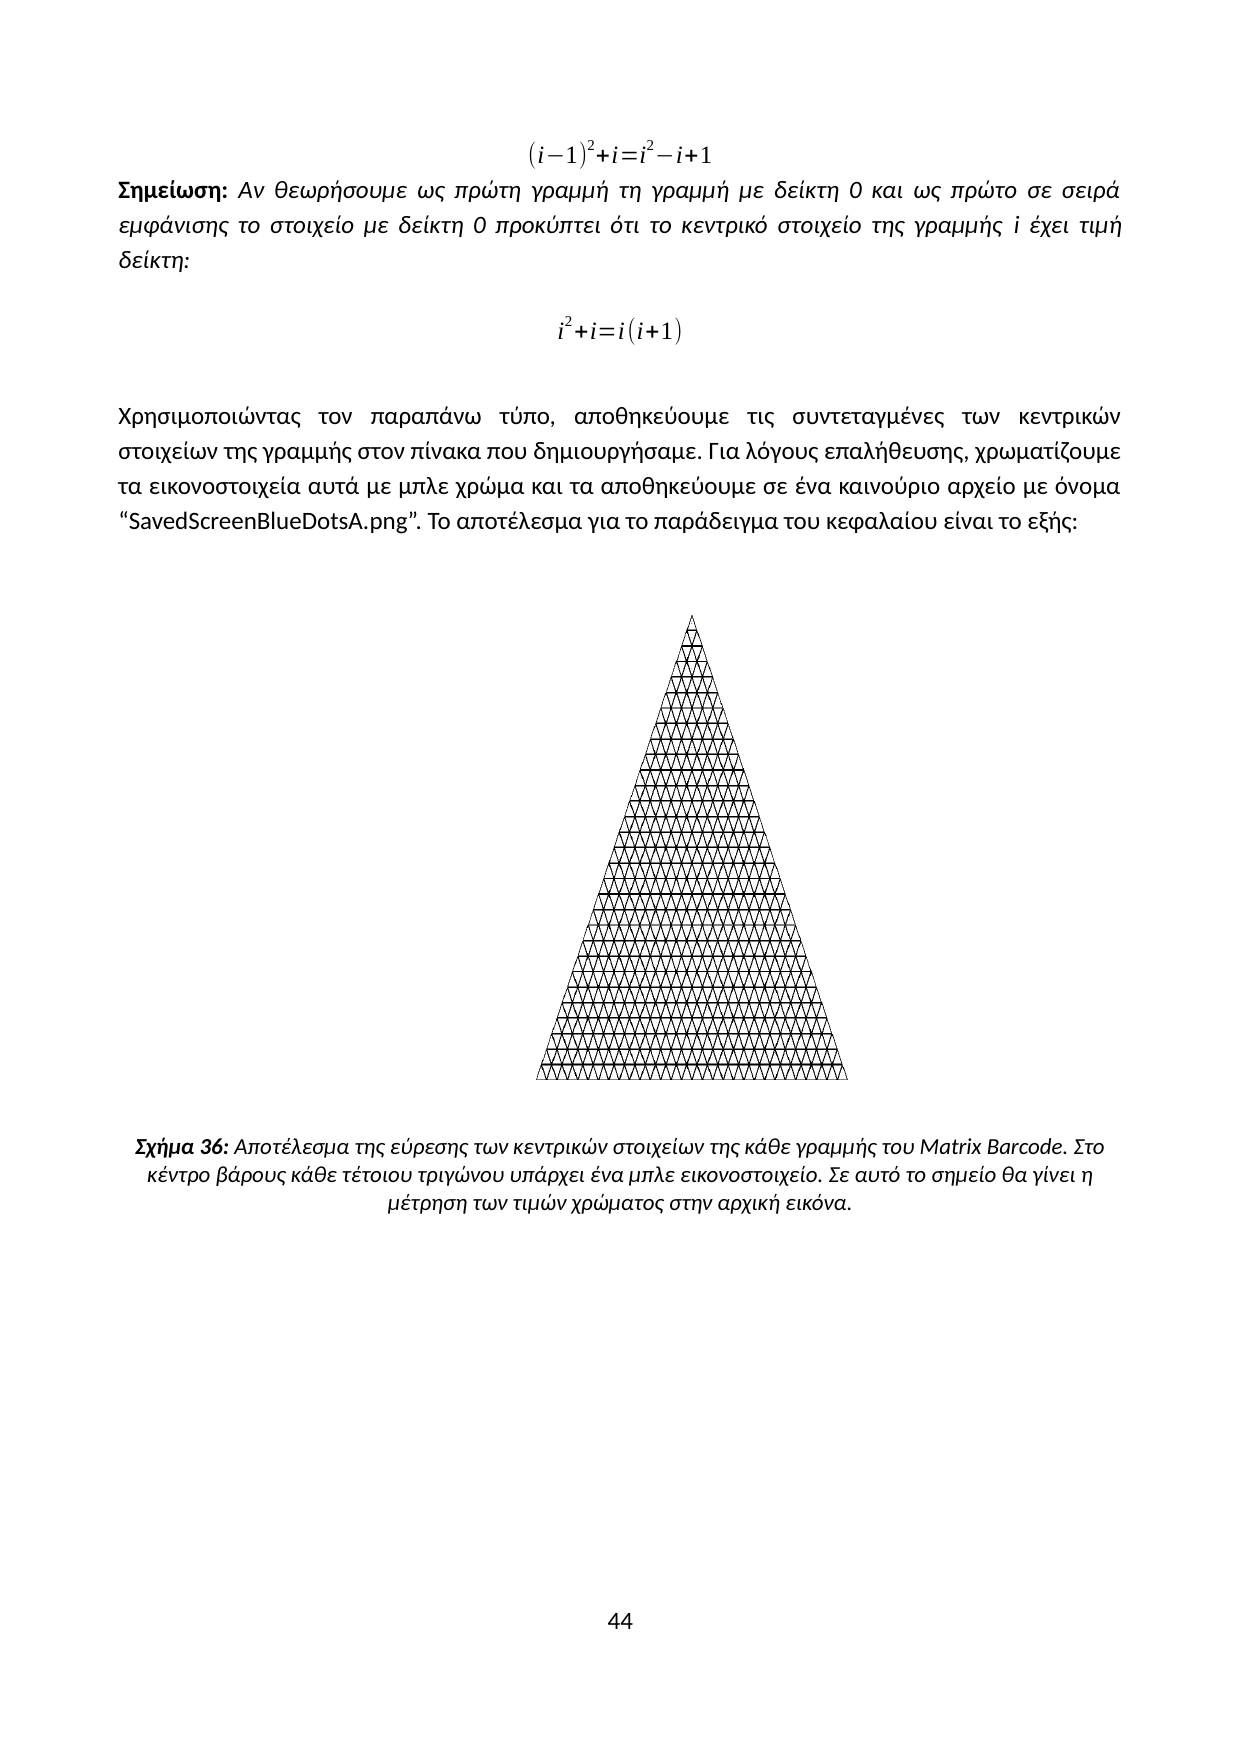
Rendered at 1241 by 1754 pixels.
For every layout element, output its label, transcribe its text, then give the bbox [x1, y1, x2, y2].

picture [118, 567, 1123, 1132]
text Χρησιμοποιώντας τον παραπάνω τύπο, αποθηκεύουμε τις συντεταγμένες των κεντρικών στοιχείων της γραμμής στον πίνακα που δημιουργήσαμε. Για λόγους επαλήθευσης, χρωματίζουμε τα εικονοστοιχεία αυτά με μπλε χρώμα και τα αποθηκεύουμε σε ένα καινούριο αρχείο με όνομα “SavedScreenBlueDotsA.png”. Το αποτέλεσμα για το παράδειγμα του κεφαλαίου είναι το εξής: [118, 400, 1122, 536]
text Σημείωση: Αν θεωρήσουμε ως πρώτη γραμμή τη γραμμή με δείκτη 0 και ως πρώτο σε σειρά εμφάνισης το στοιχείο με δείκτη 0 προκύπτει ότι το κεντρικό στοιχείο της γραμμής i έχει τιμή δείκτη: [118, 118, 1122, 275]
text Σχήμα 36: Αποτέλεσμα της εύρεσης των κεντρικών στοιχείων της κάθε γραμμής του Matrix Barcode. Στο κέντρο βάρους κάθε τέτοιου τριγώνου υπάρχει ένα μπλε εικονοστοιχείο. Σε αυτό το σημείο θα γίνει η μέτρηση των τιμών χρώματος στην αρχική εικόνα. [118, 1132, 1122, 1216]
